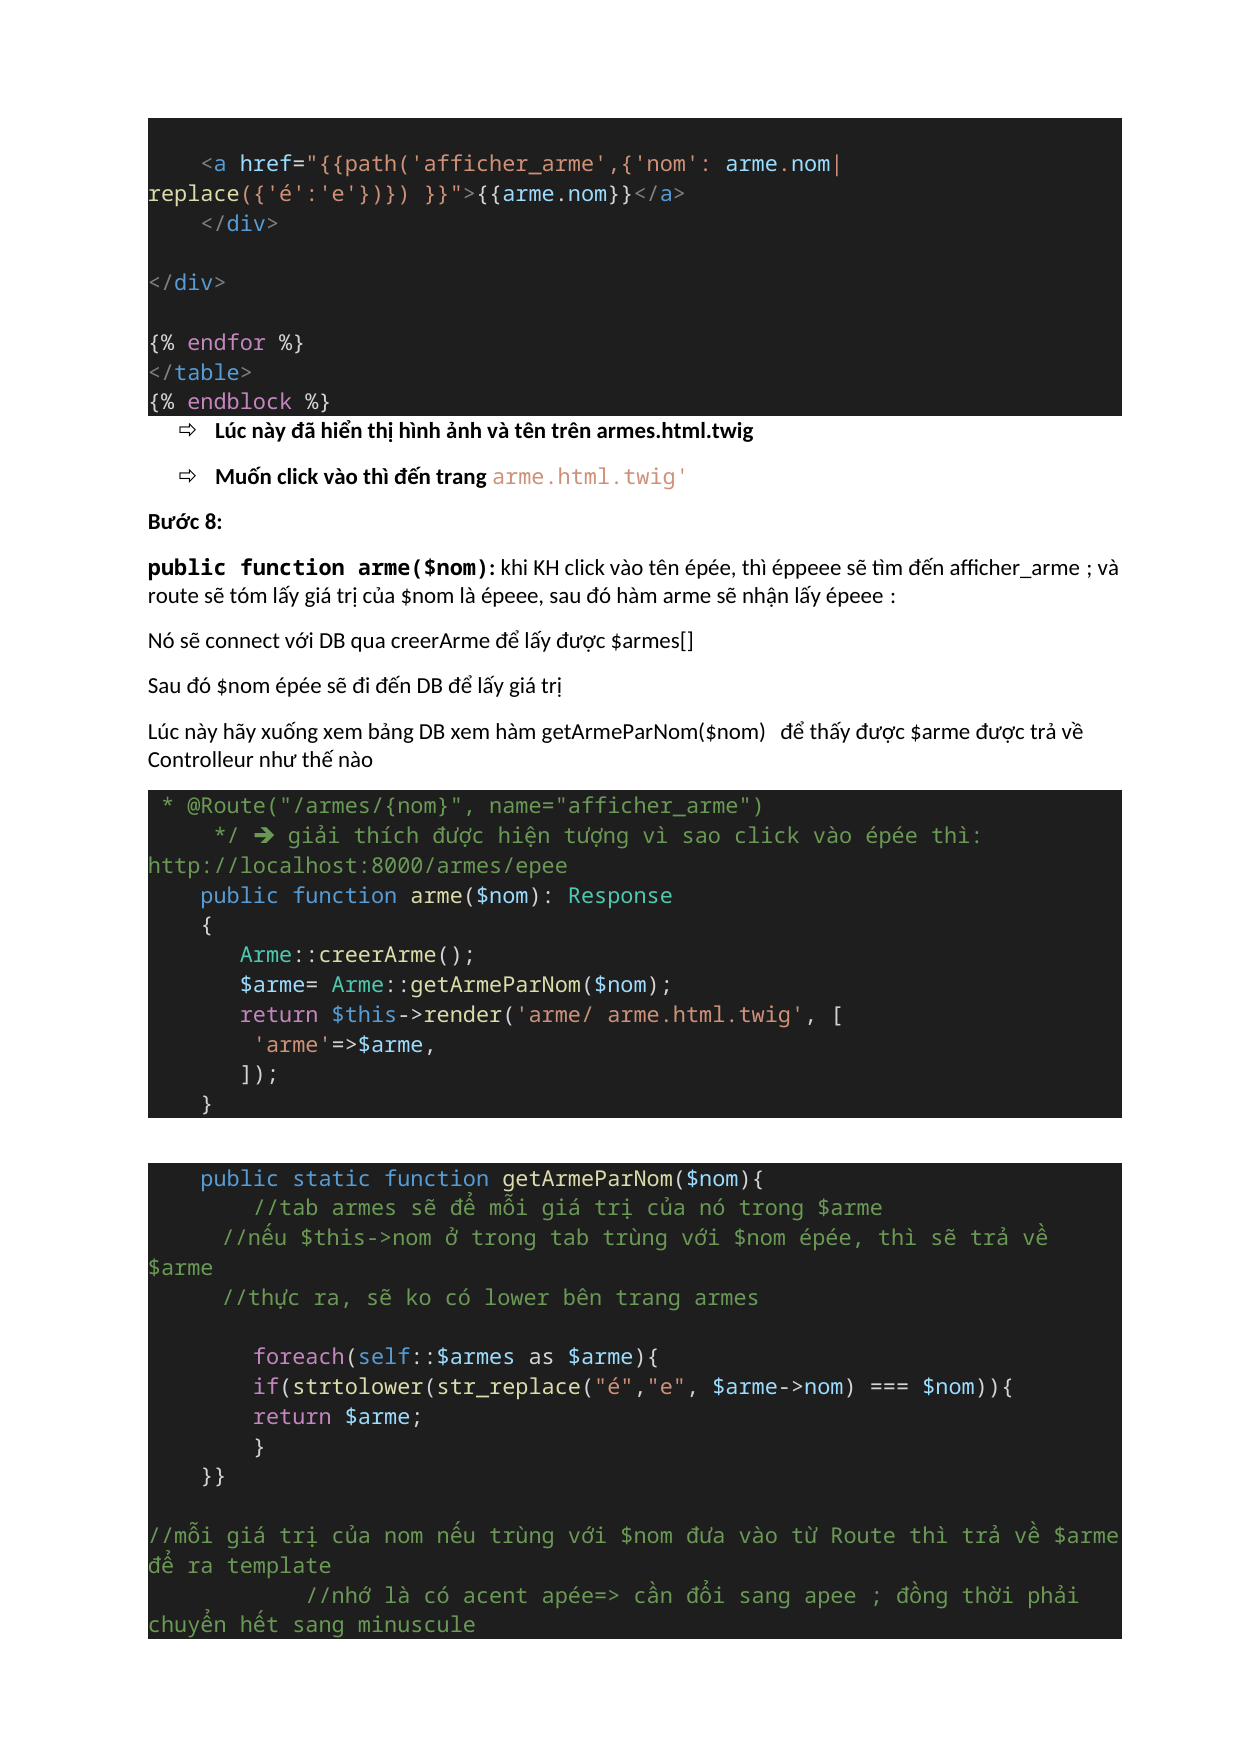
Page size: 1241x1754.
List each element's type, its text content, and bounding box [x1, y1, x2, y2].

text { [148, 909, 1122, 939]
text //mỗi giá trị của nom nếu trùng với $nom đưa vào từ Route thì trả về $arme để ra template [148, 1520, 1122, 1580]
text return $this->render('arme/ arme.html.twig', [ [148, 999, 1122, 1028]
text </table> [148, 356, 1122, 386]
text public function arme($nom): khi KH click vào tên épée, thì éppeee sẽ tìm đến afficher_arme ; và route sẽ tóm lấy giá trị của $nom là épeee, sau đó hàm arme sẽ nhận lấy épeee : [148, 552, 1122, 610]
text public function arme($nom): Response [148, 879, 1122, 909]
list Lúc này đã hiển thị hình ảnh và tên trên armes.html.twig [177, 416, 1122, 444]
text //nếu $this->nom ở trong tab trùng với $nom épée, thì sẽ trả về $arme [148, 1222, 1122, 1282]
text {% endfor %} [148, 327, 1122, 356]
text </div> [148, 267, 1122, 297]
text foreach(self::$armes as $arme){ [148, 1341, 1122, 1371]
list Muốn click vào thì đến trang arme.html.twig' [177, 461, 1122, 491]
text ]); [148, 1058, 1122, 1088]
text 'arme'=>$arme, [148, 1028, 1122, 1058]
text Bước 8: [148, 507, 1122, 535]
text Sau đó $nom épée sẽ đi đến DB để lấy giá trị [148, 671, 1122, 699]
text */  giải thích được hiện tượng vì sao click vào épée thì: http://localhost:8000/armes/epee [148, 820, 1122, 879]
text //nhớ là có acent apée=> cần đổi sang apee ; đồng thời phải chuyển hết sang minuscule [148, 1580, 1122, 1639]
text if(strtolower(str_replace("é","e", $arme->nom) === $nom)){ [148, 1371, 1122, 1401]
text public static function getArmeParNom($nom){ [148, 1163, 1122, 1192]
text $arme= Arme::getArmeParNom($nom); [148, 969, 1122, 999]
text </div> [148, 207, 1122, 237]
text Nó sẽ connect với DB qua creerArme để lấy được $armes[] [148, 626, 1122, 654]
text * @Route("/armes/{nom}", name="afficher_arme") [148, 790, 1122, 820]
text //tab armes sẽ để mỗi giá trị của nó trong $arme [148, 1192, 1122, 1222]
text return $arme; [148, 1401, 1122, 1431]
text <a href="{{path('afficher_arme',{'nom': arme.nom|replace({'é':'e'})}) }}">{{arme.nom}}</a> [148, 148, 1122, 207]
text {% endblock %} [148, 386, 1122, 416]
text //thực ra, sẽ ko có lower bên trang armes [148, 1282, 1122, 1312]
text }} [148, 1461, 1122, 1490]
text } [148, 1431, 1122, 1461]
text Lúc này hãy xuống xem bảng DB xem hàm getArmeParNom($nom) để thấy được $arme được trả về Controlleur như thế nào [148, 716, 1122, 773]
text } [148, 1088, 1122, 1118]
text Arme::creerArme(); [148, 939, 1122, 969]
